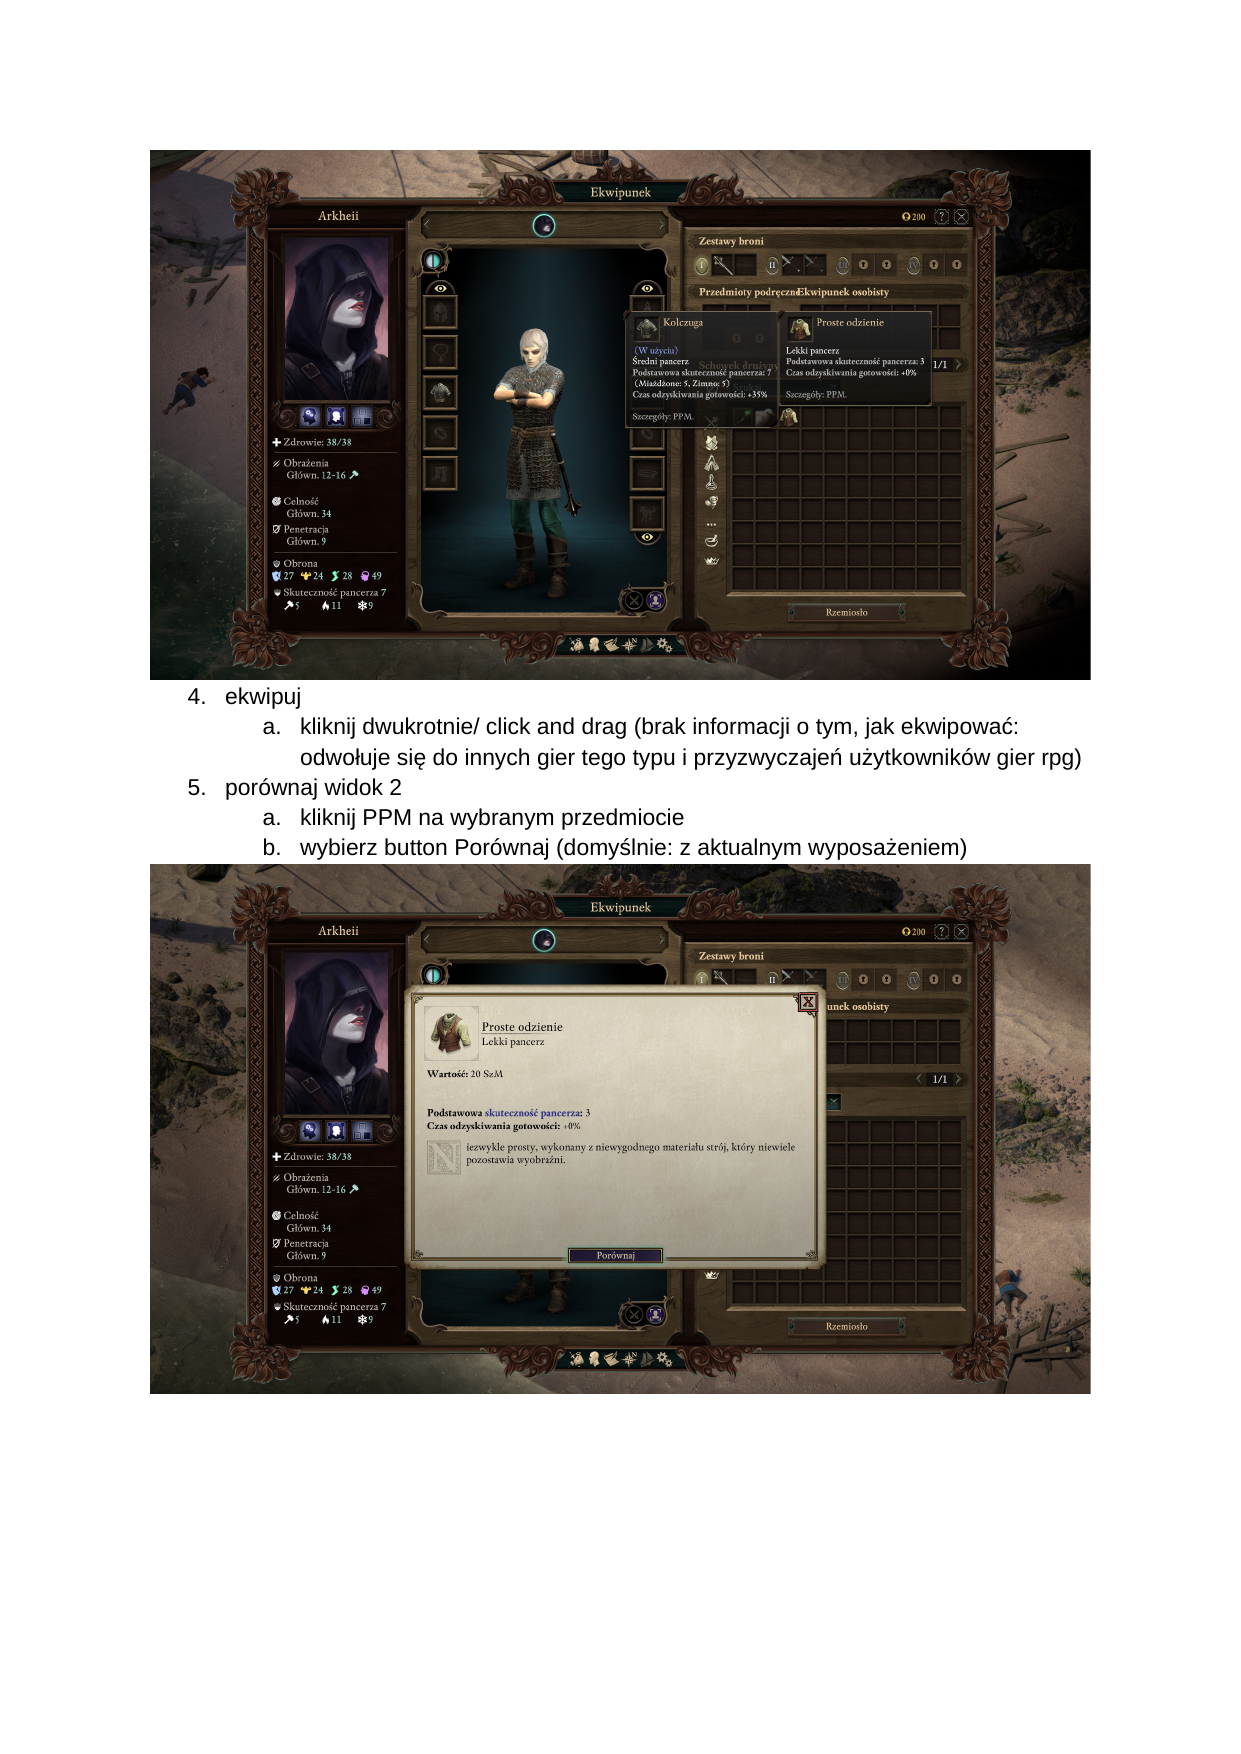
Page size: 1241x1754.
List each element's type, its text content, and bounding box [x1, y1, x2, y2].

picture [150, 150, 1091, 680]
list porównaj widok 2 [187, 774, 1090, 800]
list kliknij dwukrotnie/ click and drag (brak informacji o tym, jak ekwipować: odwołuje się do innych gier tego typu i przyzwyczajeń użytkowników gier rpg) [262, 713, 1090, 770]
picture [150, 864, 1091, 1394]
list kliknij PPM na wybranym przedmiocie [262, 804, 1090, 830]
list ekwipuj [187, 683, 1090, 709]
list wybierz button Porównaj (domyślnie: z aktualnym wyposażeniem) [262, 834, 1090, 860]
